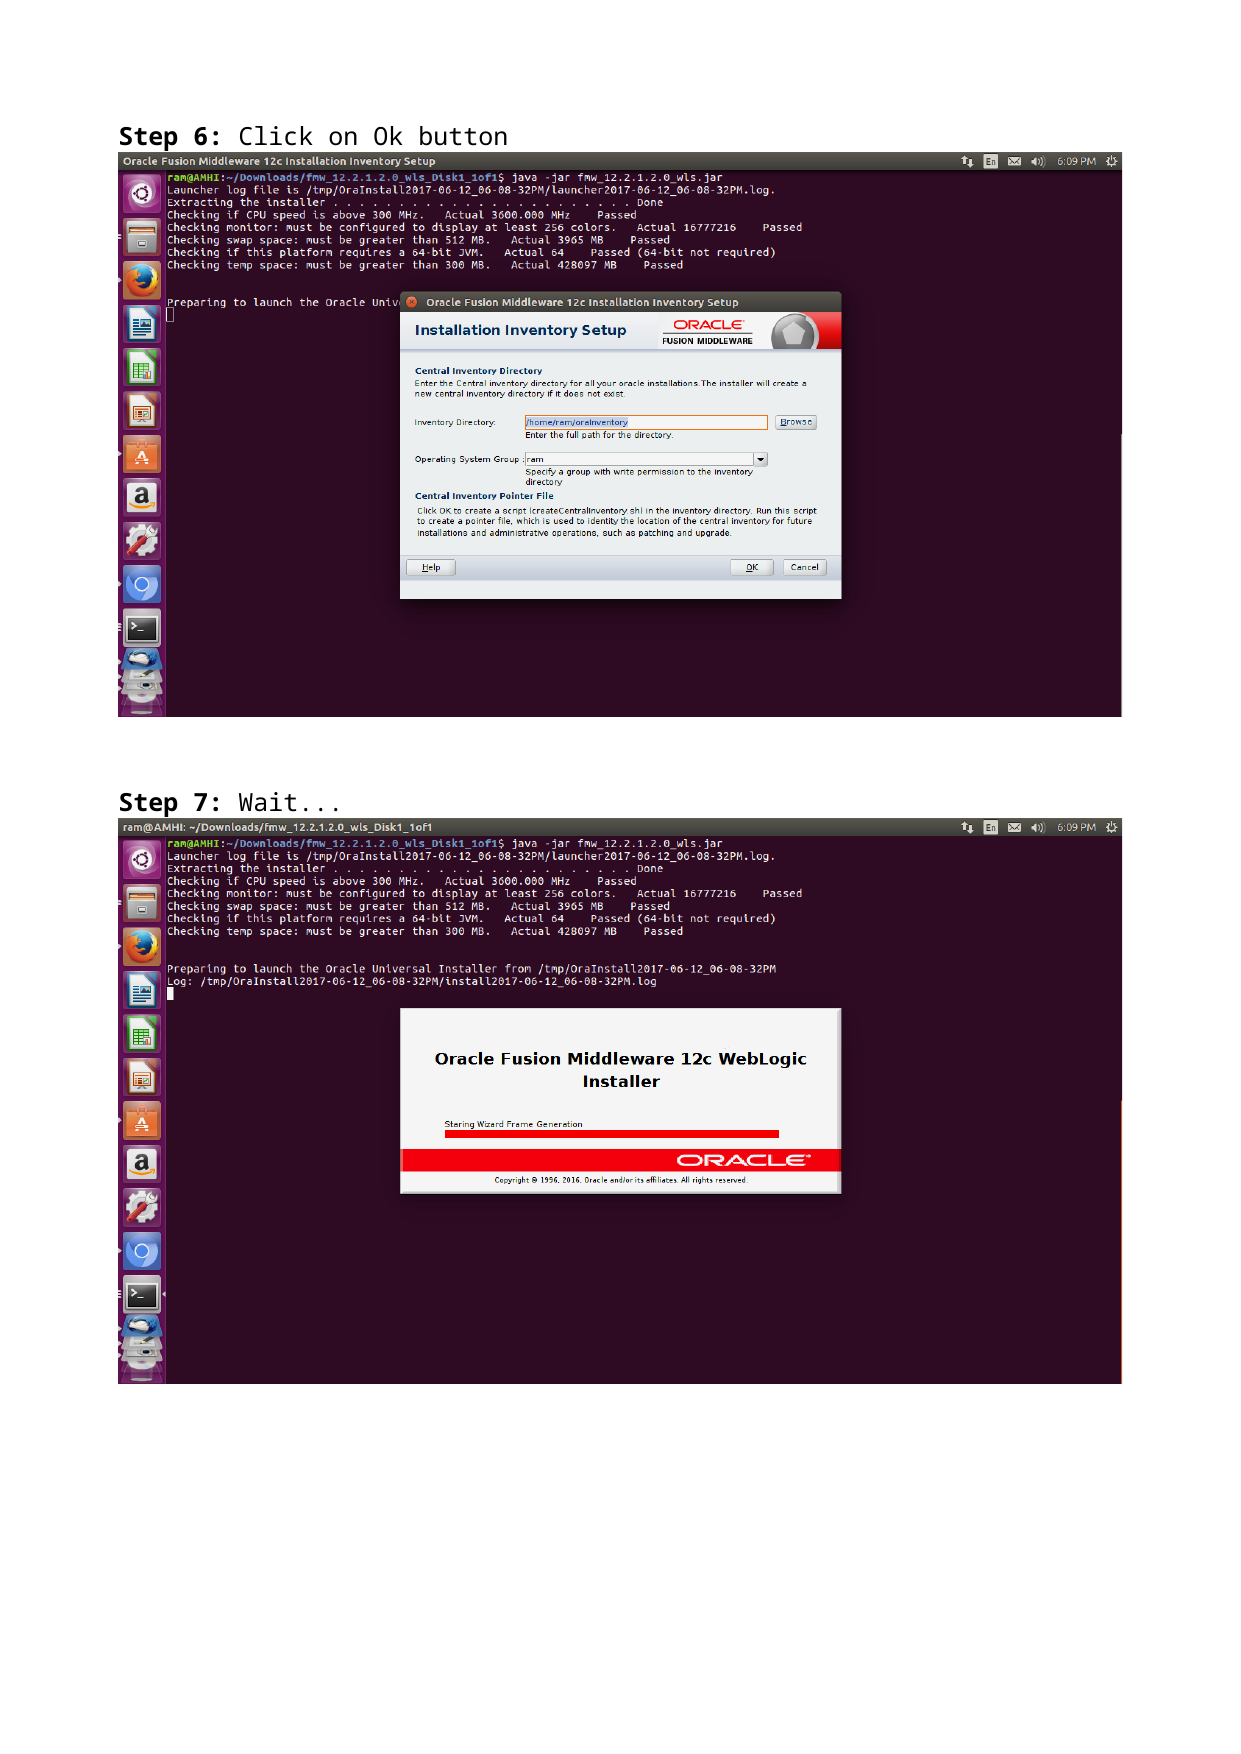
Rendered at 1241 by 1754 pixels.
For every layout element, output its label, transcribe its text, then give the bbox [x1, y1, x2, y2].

text Step 6: Click on Ok button [118, 118, 1122, 152]
picture [118, 152, 1123, 717]
picture [118, 818, 1123, 1384]
text Step 7: Wait... [118, 785, 1122, 818]
